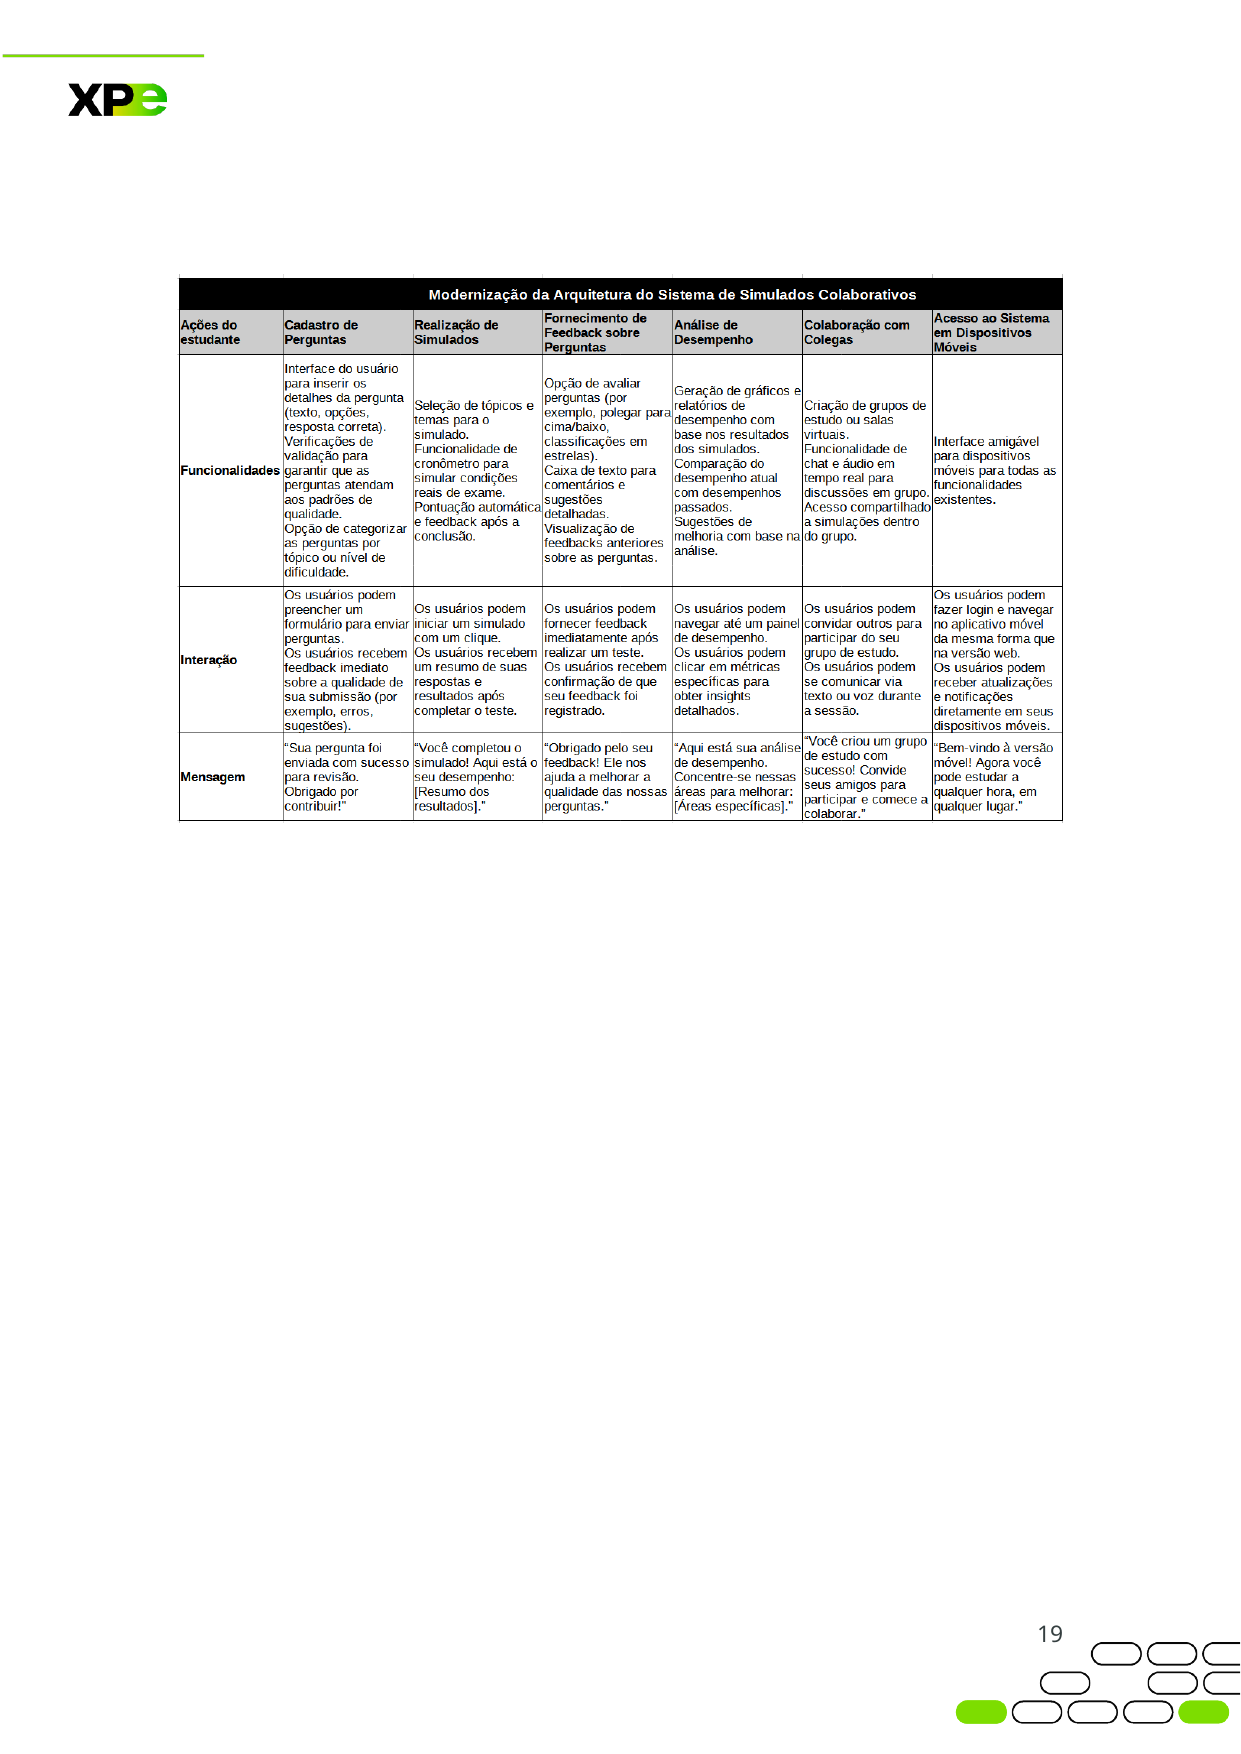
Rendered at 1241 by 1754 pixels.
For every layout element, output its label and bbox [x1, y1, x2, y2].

picture [955, 1642, 1241, 1724]
picture [2, 51, 205, 148]
picture [177, 274, 1063, 823]
